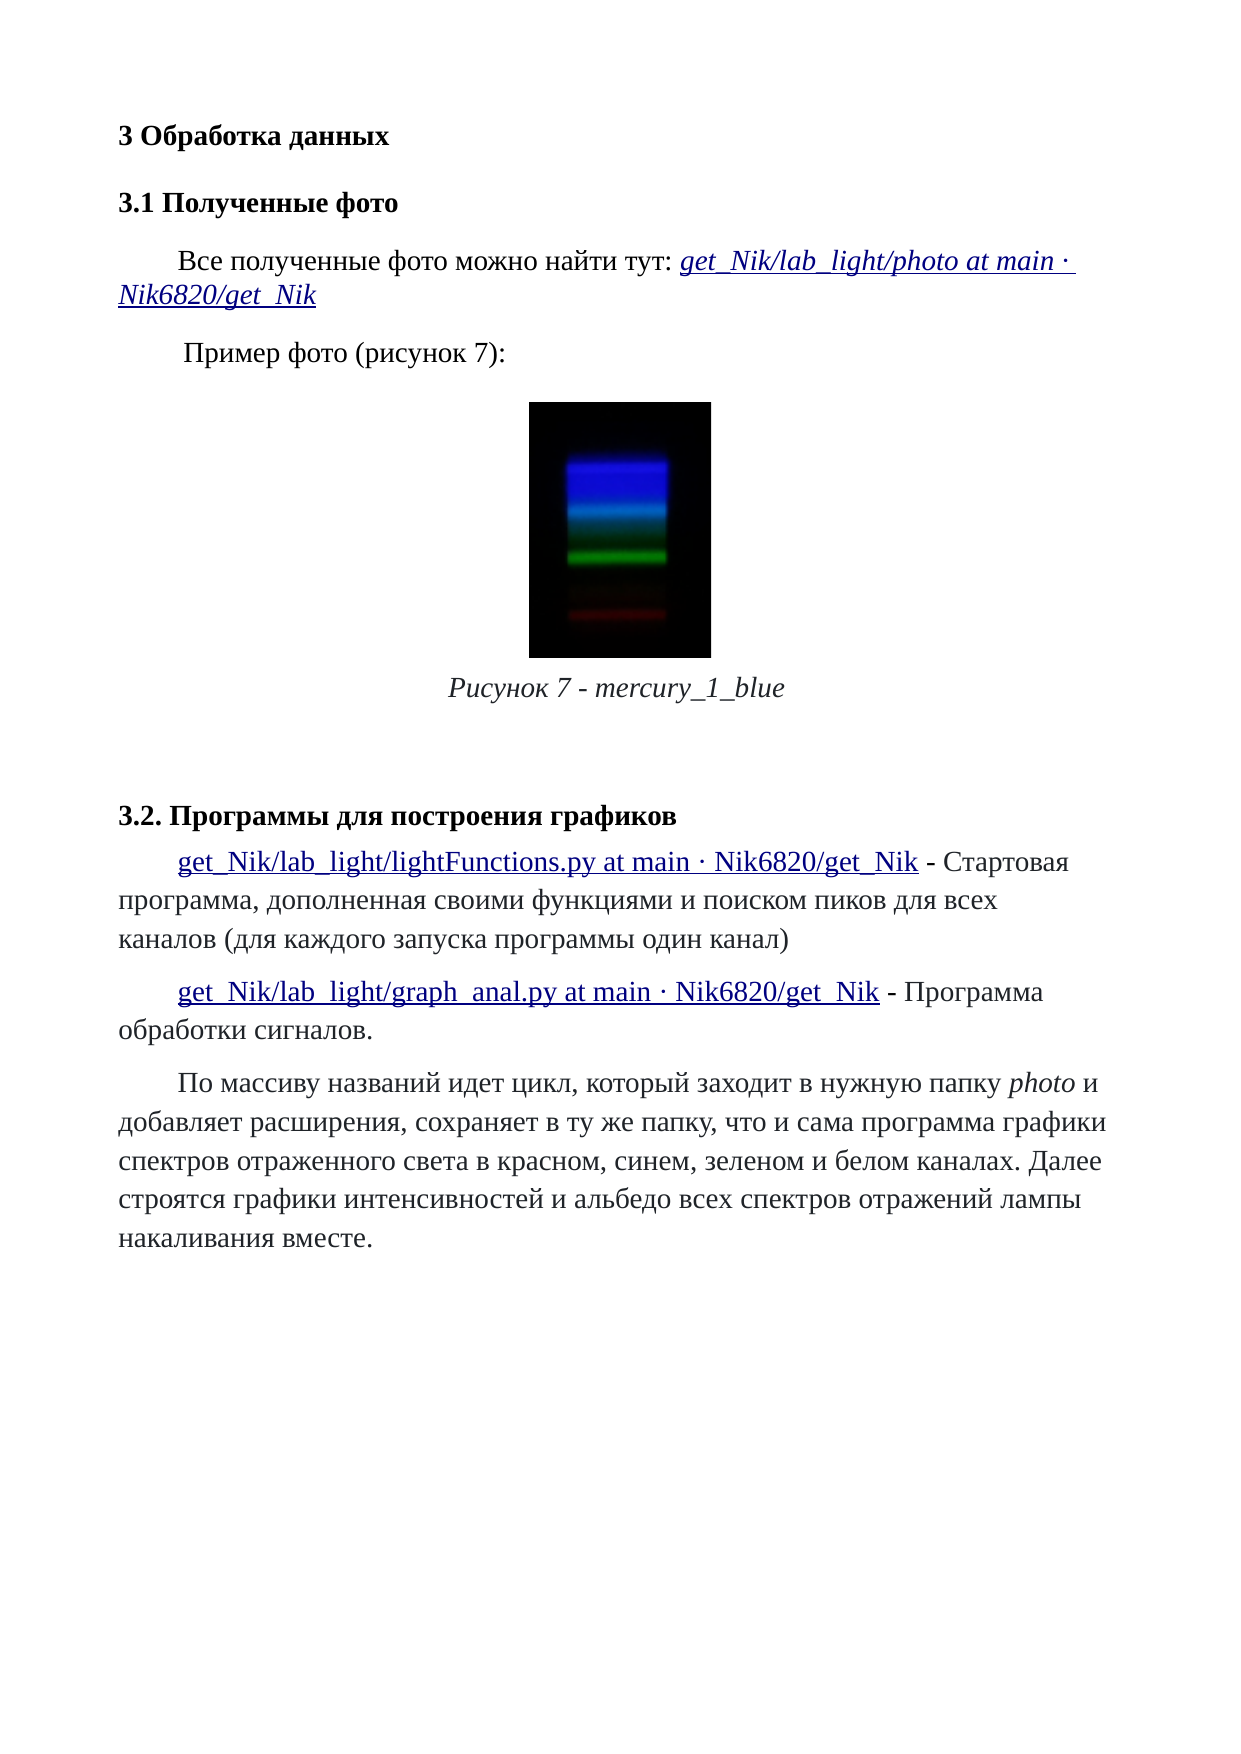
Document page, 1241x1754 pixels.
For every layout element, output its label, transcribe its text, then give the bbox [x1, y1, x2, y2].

text Пример фото (рисунок 7): [118, 336, 1122, 369]
text get_Nik/lab_light/lightFunctions.py at main · Nik6820/get_Nik - Стартовая программа, дополненная своими функциями и поиском пиков для всех каналов (для каждого запуска программы один канал) [118, 844, 1122, 954]
subtitle 3.1 Полученные фото [118, 185, 1122, 218]
text Все полученные фото можно найти тут: get_Nik/lab_light/photo at main · Nik6820/get_Nik [118, 243, 1122, 311]
picture [529, 402, 712, 658]
subtitle 3 Обработка данных [118, 118, 1122, 152]
text Рисунок 7 - mercury_1_blue [118, 671, 1122, 704]
subtitle 3.2. Программы для построения графиков [118, 798, 1122, 831]
text По массиву названий идет цикл, который заходит в нужную папку photo и добавляет расширения, сохраняет в ту же папку, что и сама программа графики спектров отраженного света в красном, синем, зеленом и белом каналах. Далее строятся графики интенсивностей и альбедо всех спектров отражений лампы накаливания вместе. [118, 1066, 1122, 1253]
text get_Nik/lab_light/graph_anal.py at main · Nik6820/get_Nik - Программа обработки сигналов. [118, 974, 1122, 1046]
